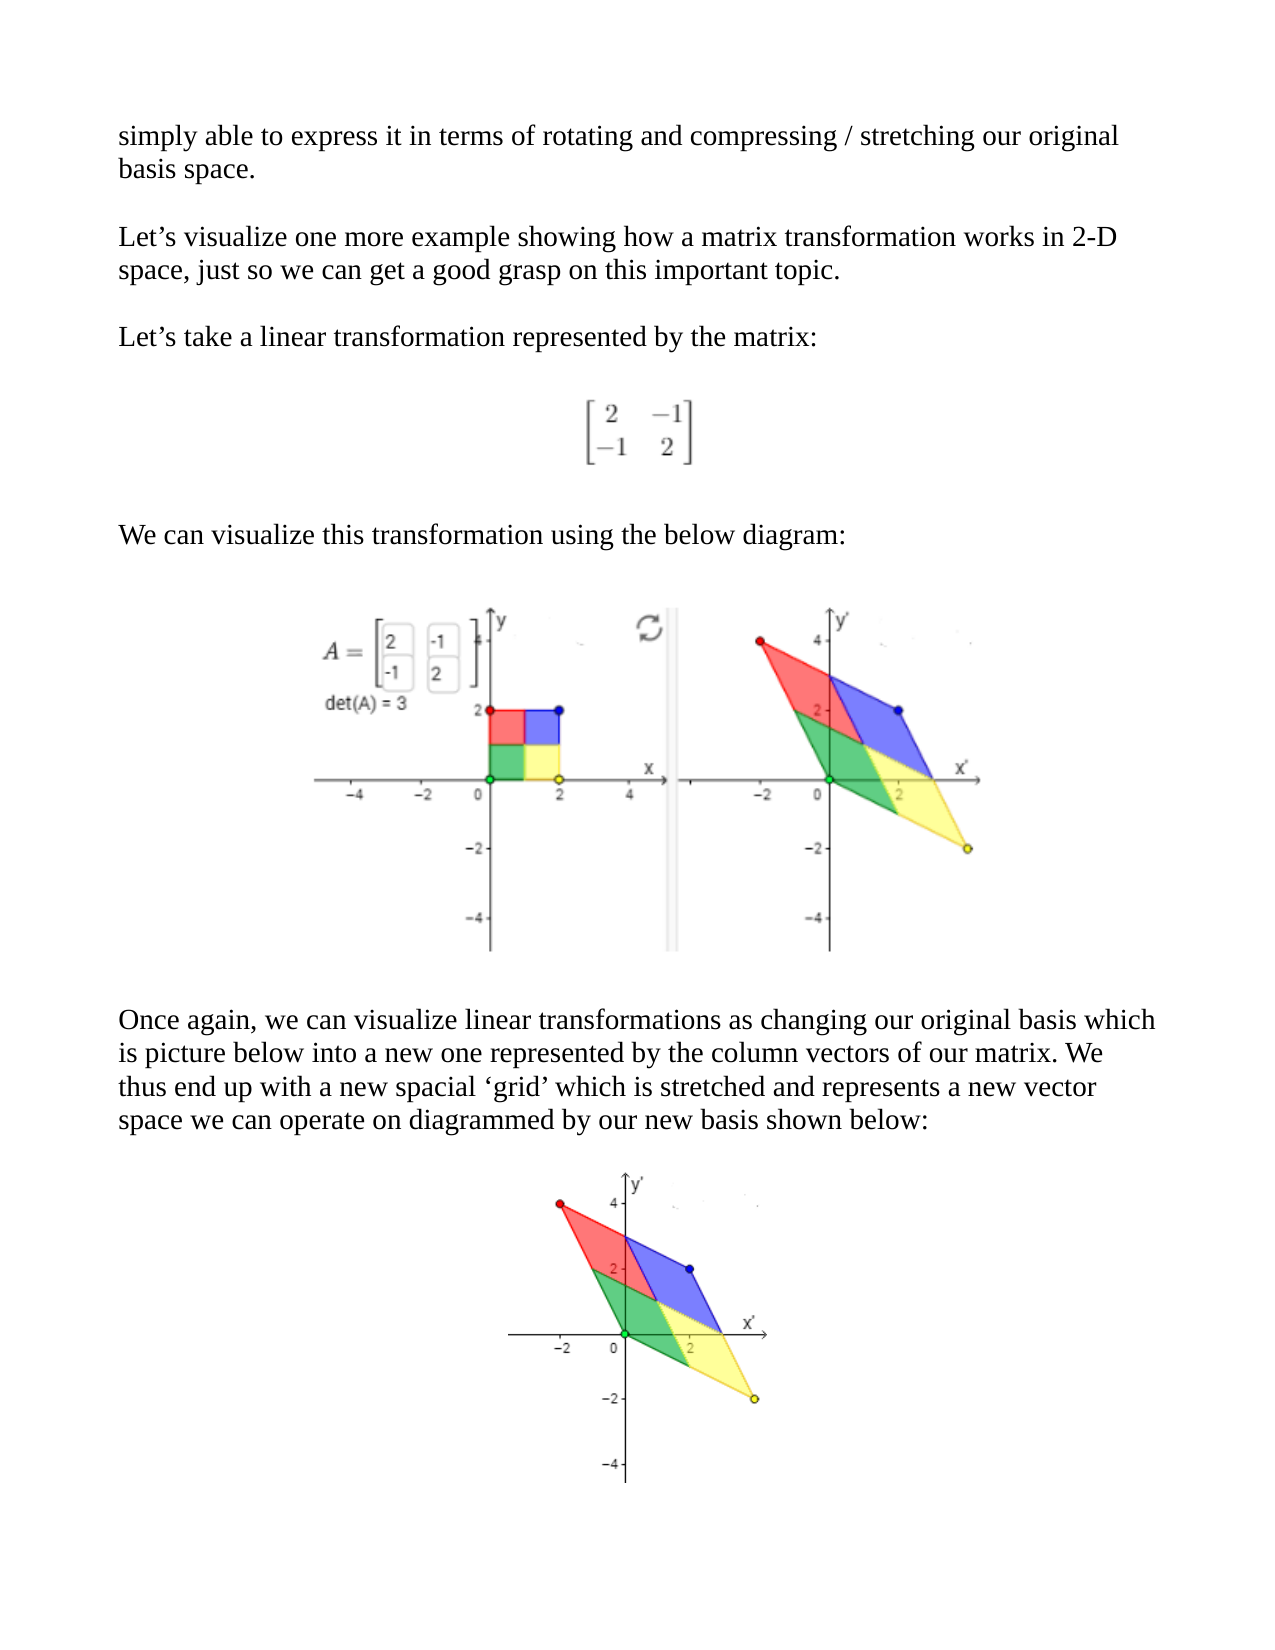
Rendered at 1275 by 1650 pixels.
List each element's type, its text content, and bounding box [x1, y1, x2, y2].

picture [294, 583, 981, 969]
text Once again, we can visualize linear transformations as changing our original basis which is picture below into a new one represented by the column vectors of our matrix. We thus end up with a new spacial ‘grid’ which is stretched and represents a new vector space we can operate on diagrammed by our new basis shown below: [118, 1002, 1157, 1136]
text We can visualize this transformation using the below diagram: [118, 517, 1157, 550]
text Let’s take a linear transformation represented by the matrix: [118, 319, 1157, 353]
text simply able to express it in terms of rotating and compressing / stretching our original basis space. [118, 118, 1157, 185]
picture [508, 1169, 767, 1483]
text Let’s visualize one more example showing how a matrix transformation works in 2-D space, just so we can get a good grasp on this important topic. [118, 219, 1157, 286]
picture [571, 386, 704, 484]
